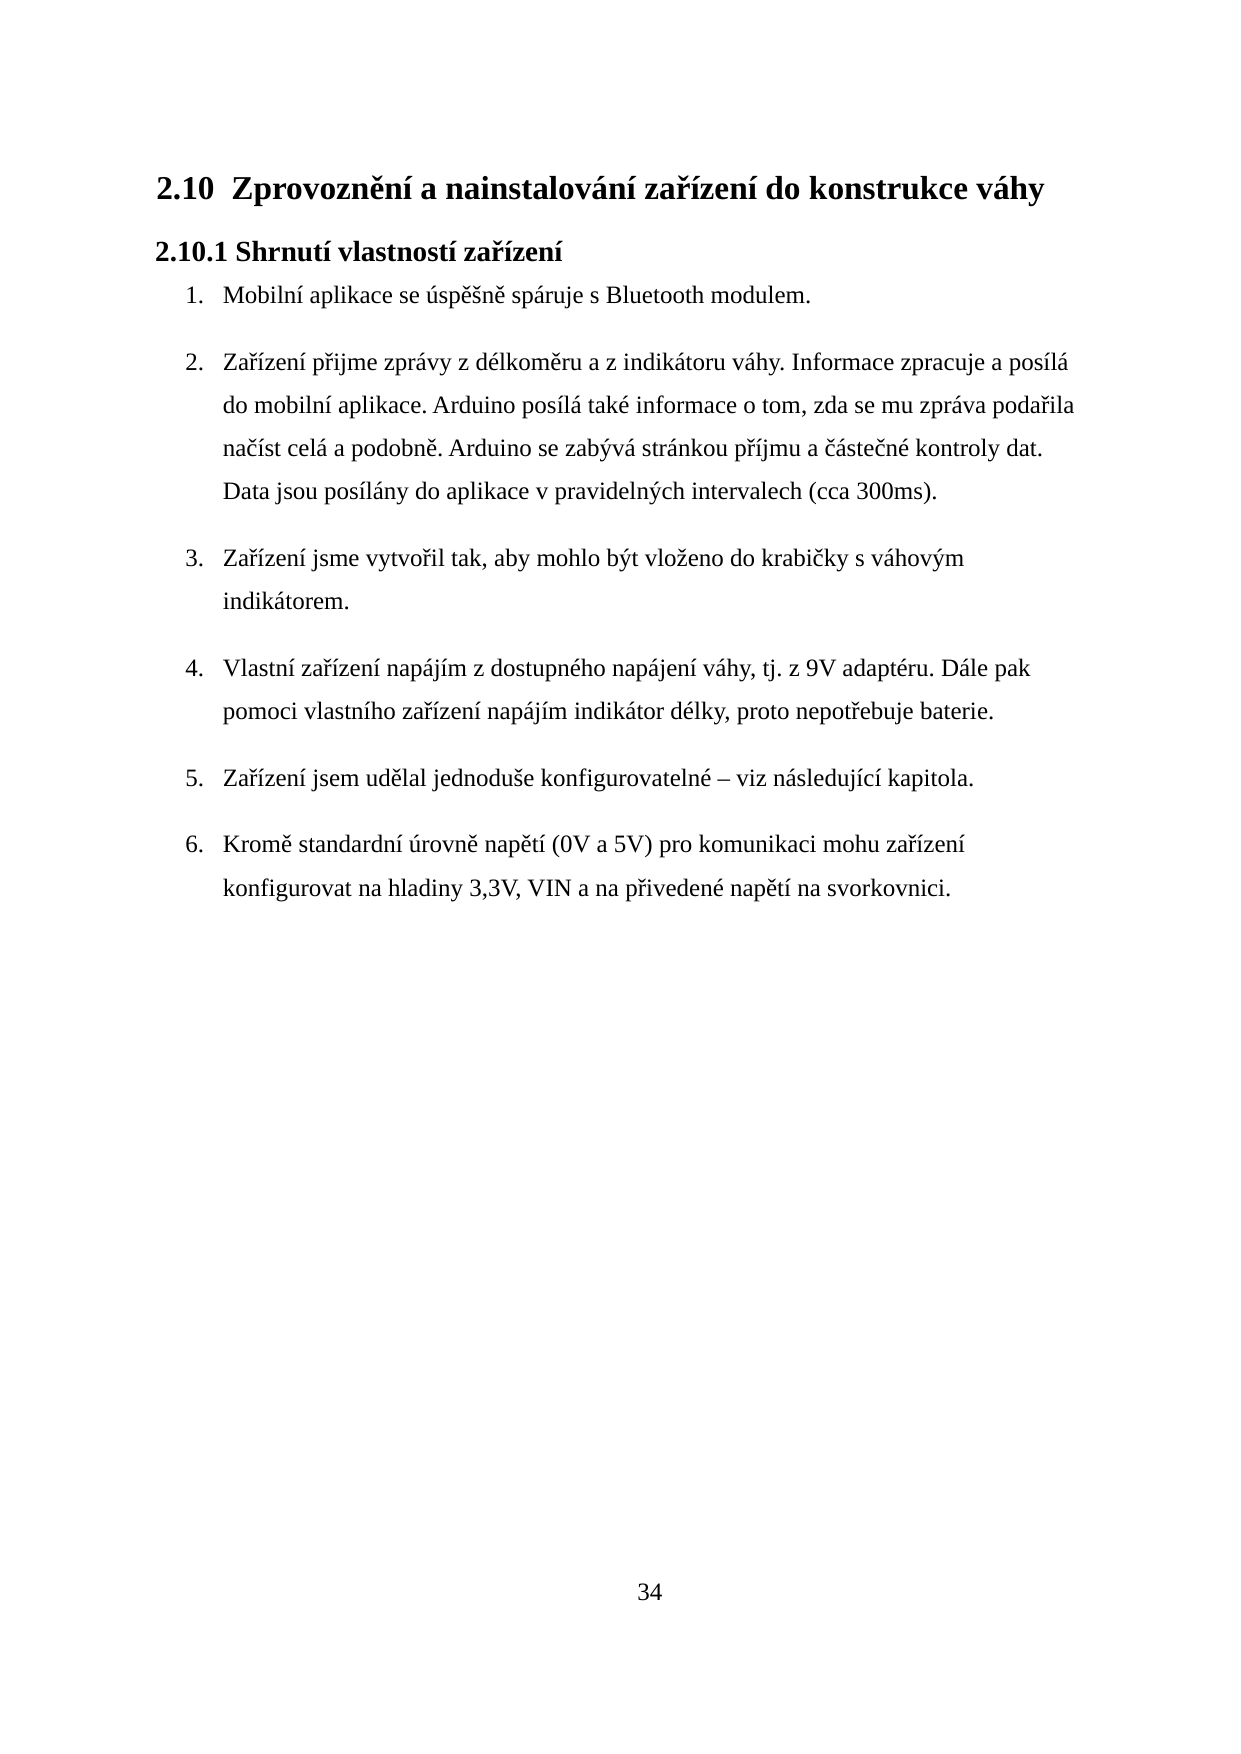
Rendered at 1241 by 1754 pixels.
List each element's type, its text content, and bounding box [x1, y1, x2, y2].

list Zařízení přijme zprávy z délkoměru a z indikátoru váhy. Informace zpracuje a posílá do mobilní aplikace. Arduino posílá také informace o tom, zda se mu zpráva podařila načíst celá a podobně. Arduino se zabývá stránkou příjmu a částečné kontroly dat. Data jsou posílány do aplikace v pravidelných intervalech (cca 300ms). [185, 347, 1093, 505]
list Mobilní aplikace se úspěšně spáruje s Bluetooth modulem. [185, 280, 1093, 309]
list Zařízení jsem udělal jednoduše konfigurovatelné – viz následující kapitola. [185, 763, 1093, 791]
subtitle Shrnutí vlastností zařízení [148, 234, 1093, 268]
list Vlastní zařízení napájím z dostupného napájení váhy, tj. z 9V adaptéru. Dále pak pomoci vlastního zařízení napájím indikátor délky, proto nepotřebuje baterie. [185, 653, 1093, 725]
list Kromě standardní úrovně napětí (0V a 5V) pro komunikaci mohu zařízení konfigurovat na hladiny 3,3V, VIN a na přivedené napětí na svorkovnici. [185, 829, 1093, 901]
subtitle Zprovoznění a nainstalování zařízení do konstrukce váhy [148, 168, 1093, 207]
list Zařízení jsme vytvořil tak, aby mohlo být vloženo do krabičky s váhovým indikátorem. [185, 543, 1093, 615]
